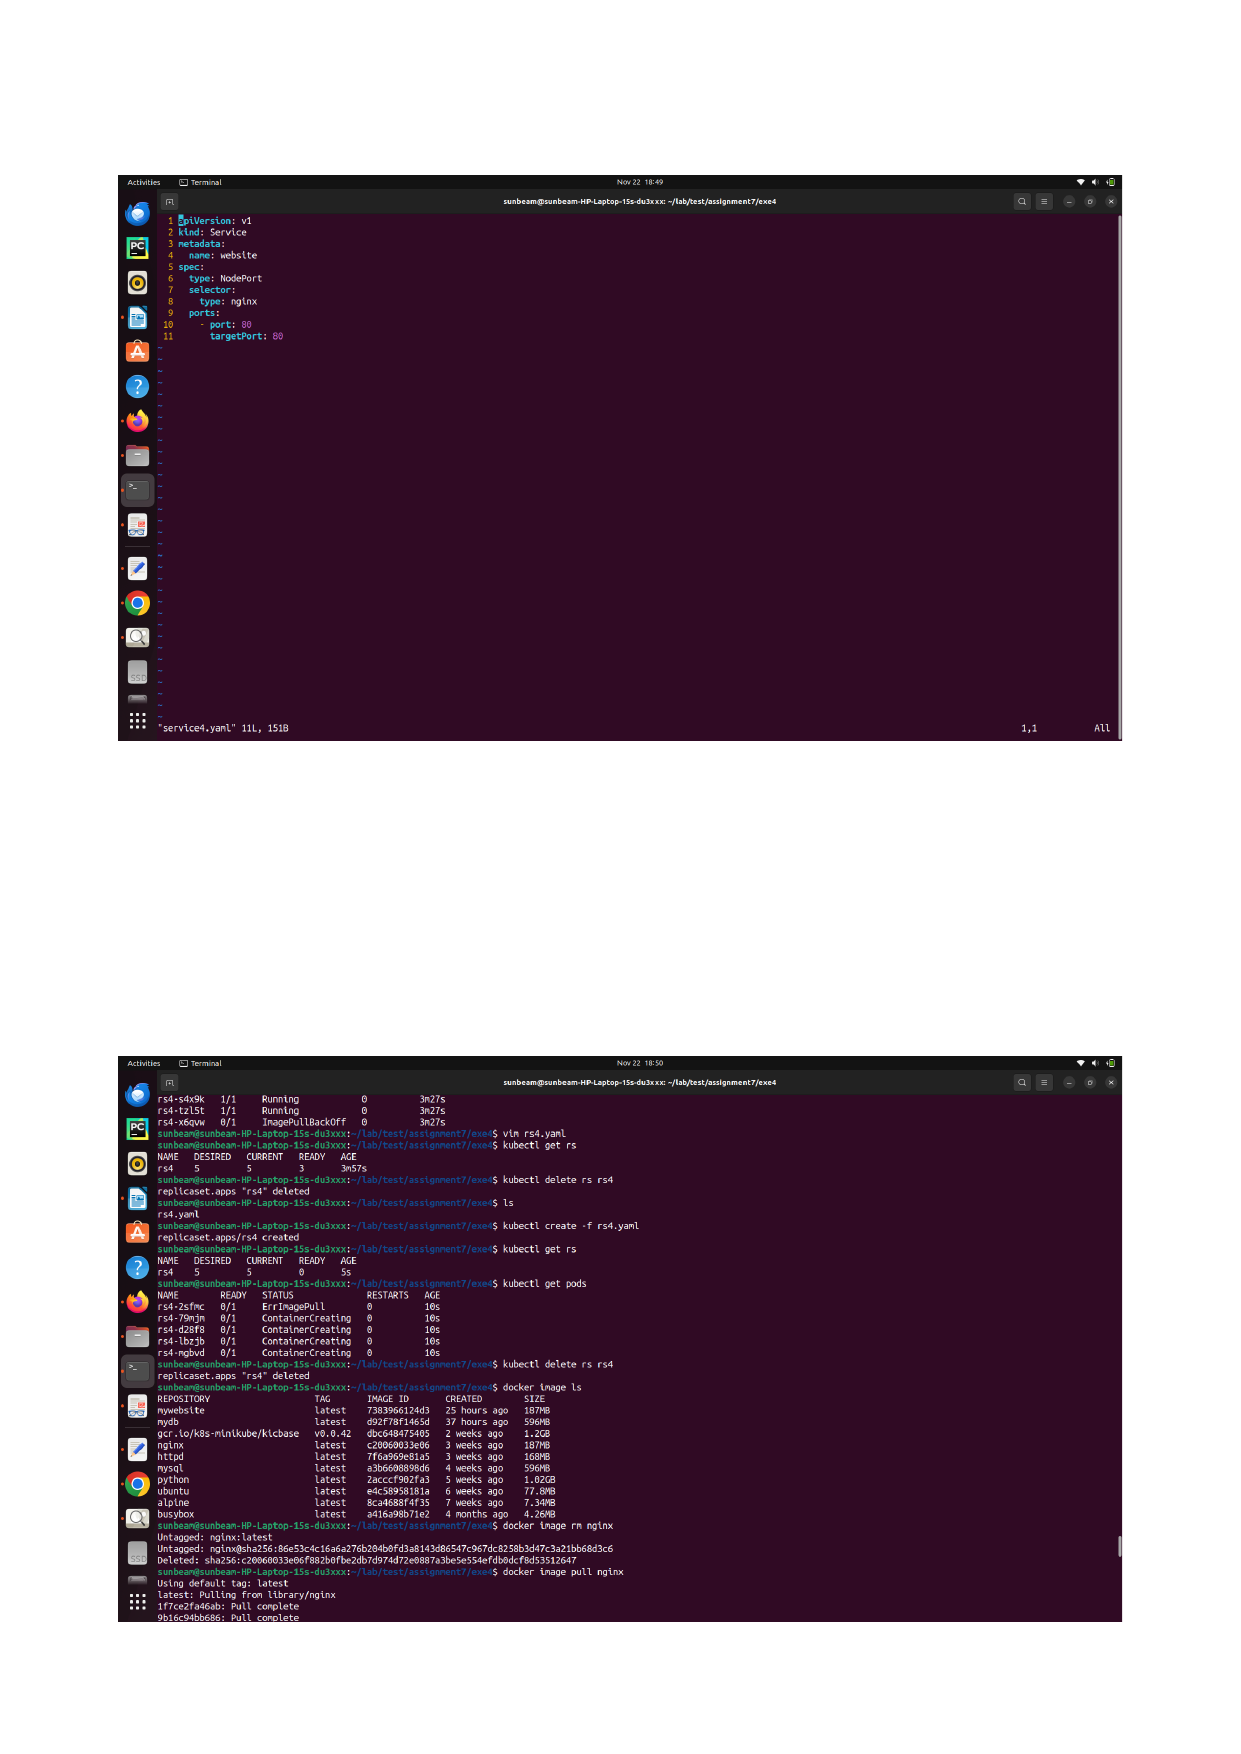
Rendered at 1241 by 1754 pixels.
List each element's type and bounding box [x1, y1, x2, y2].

picture [118, 1056, 1123, 1622]
picture [118, 175, 1123, 741]
